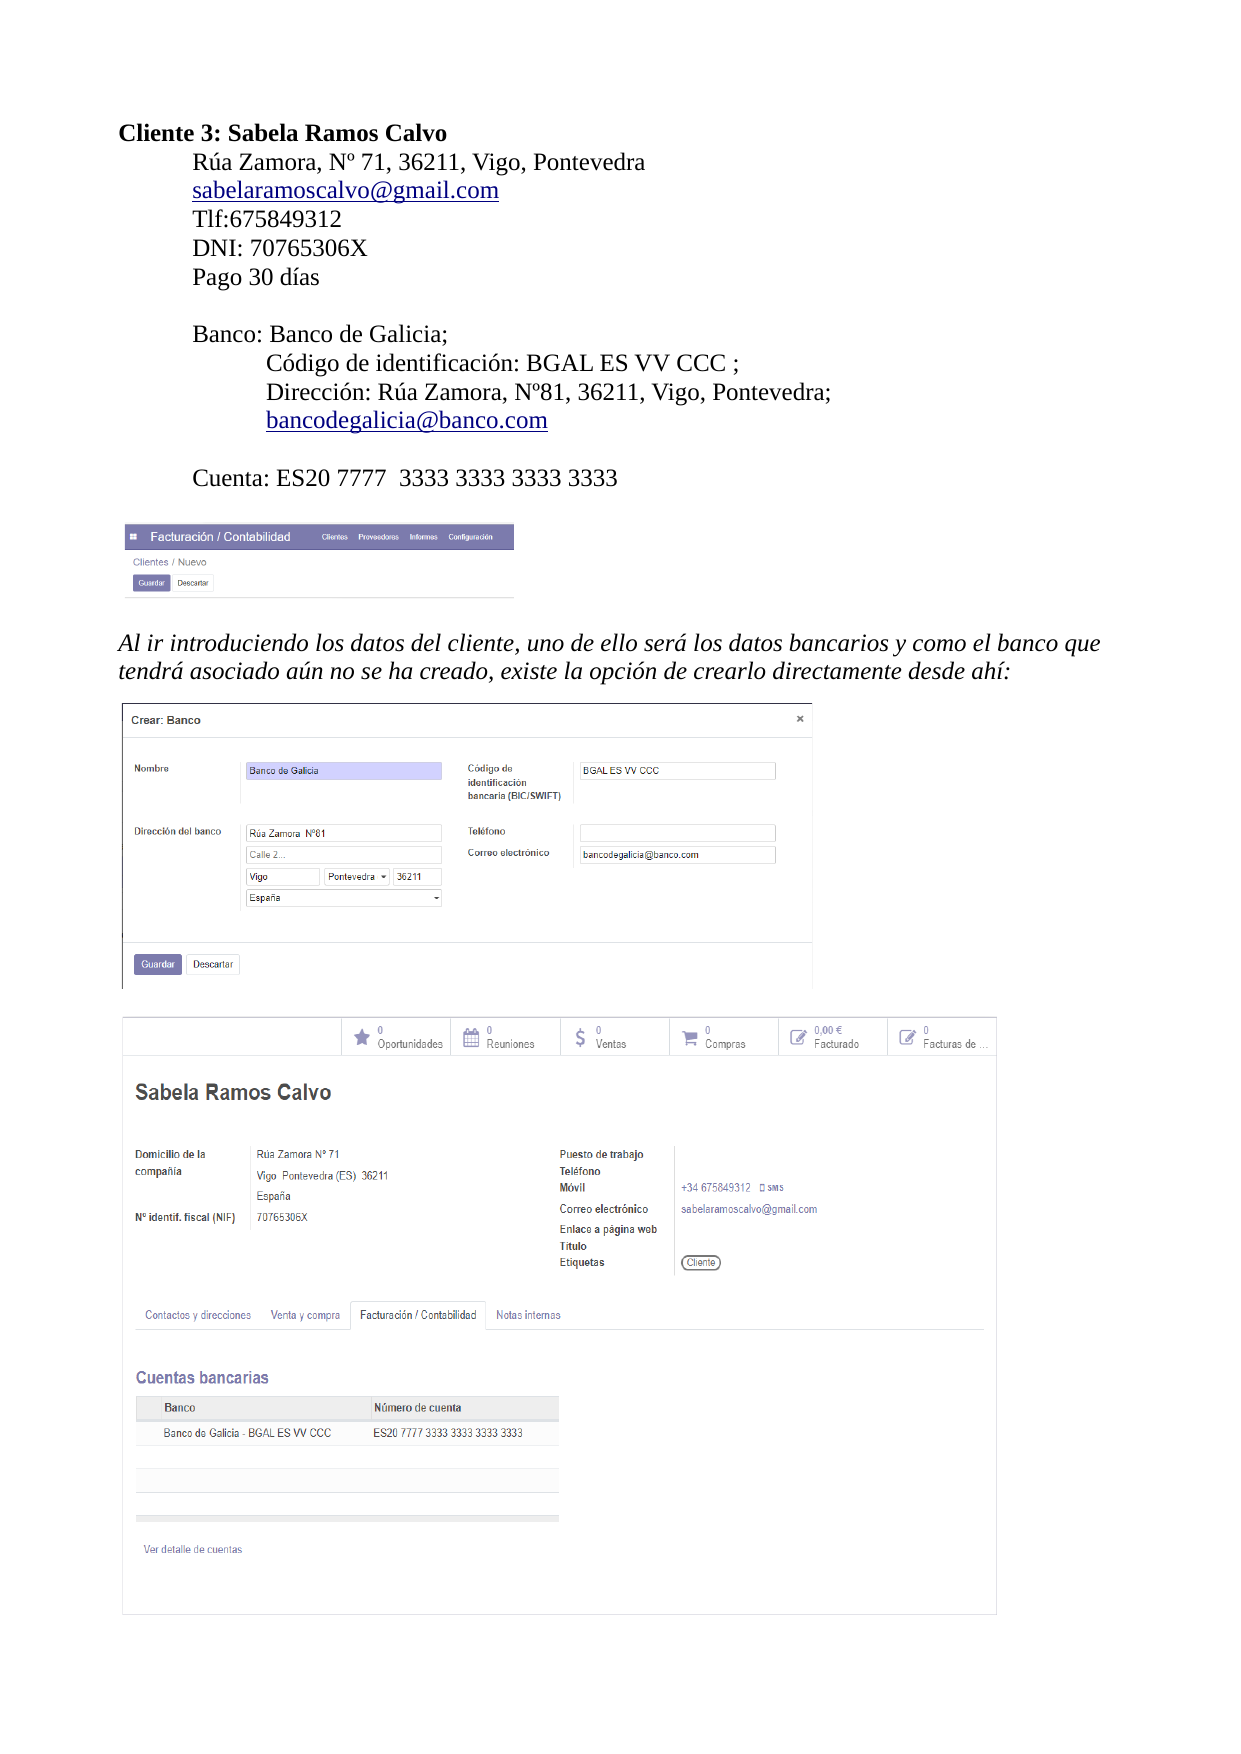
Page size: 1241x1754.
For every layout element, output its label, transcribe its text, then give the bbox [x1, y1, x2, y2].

text bancodegalicia@banco.com [118, 406, 1122, 434]
text DNI: 70765306X [118, 233, 1122, 262]
picture [122, 1016, 997, 1615]
text Cliente 3: Sabela Ramos Calvo [118, 118, 1122, 147]
text sabelaramoscalvo@gmail.com [118, 176, 1122, 204]
text Al ir introduciendo los datos del cliente, uno de ello será los datos bancarios y como el banco que tendrá asociado aún no se ha creado, existe la opción de crearlo directamente desde ahí: [118, 628, 1122, 685]
text Banco: Banco de Galicia; [118, 319, 1122, 348]
picture [121, 703, 813, 989]
text Tlf:675849312 [118, 204, 1122, 233]
text Cuenta: ES20 7777 3333 3333 3333 3333 [118, 463, 1122, 492]
text Dirección: Rúa Zamora, Nº81, 36211, Vigo, Pontevedra; [118, 377, 1122, 406]
text Rúa Zamora, Nº 71, 36211, Vigo, Pontevedra [118, 147, 1122, 176]
text Pago 30 días [118, 262, 1122, 291]
text Código de identificación: BGAL ES VV CCC ; [118, 348, 1122, 377]
picture [124, 522, 514, 599]
